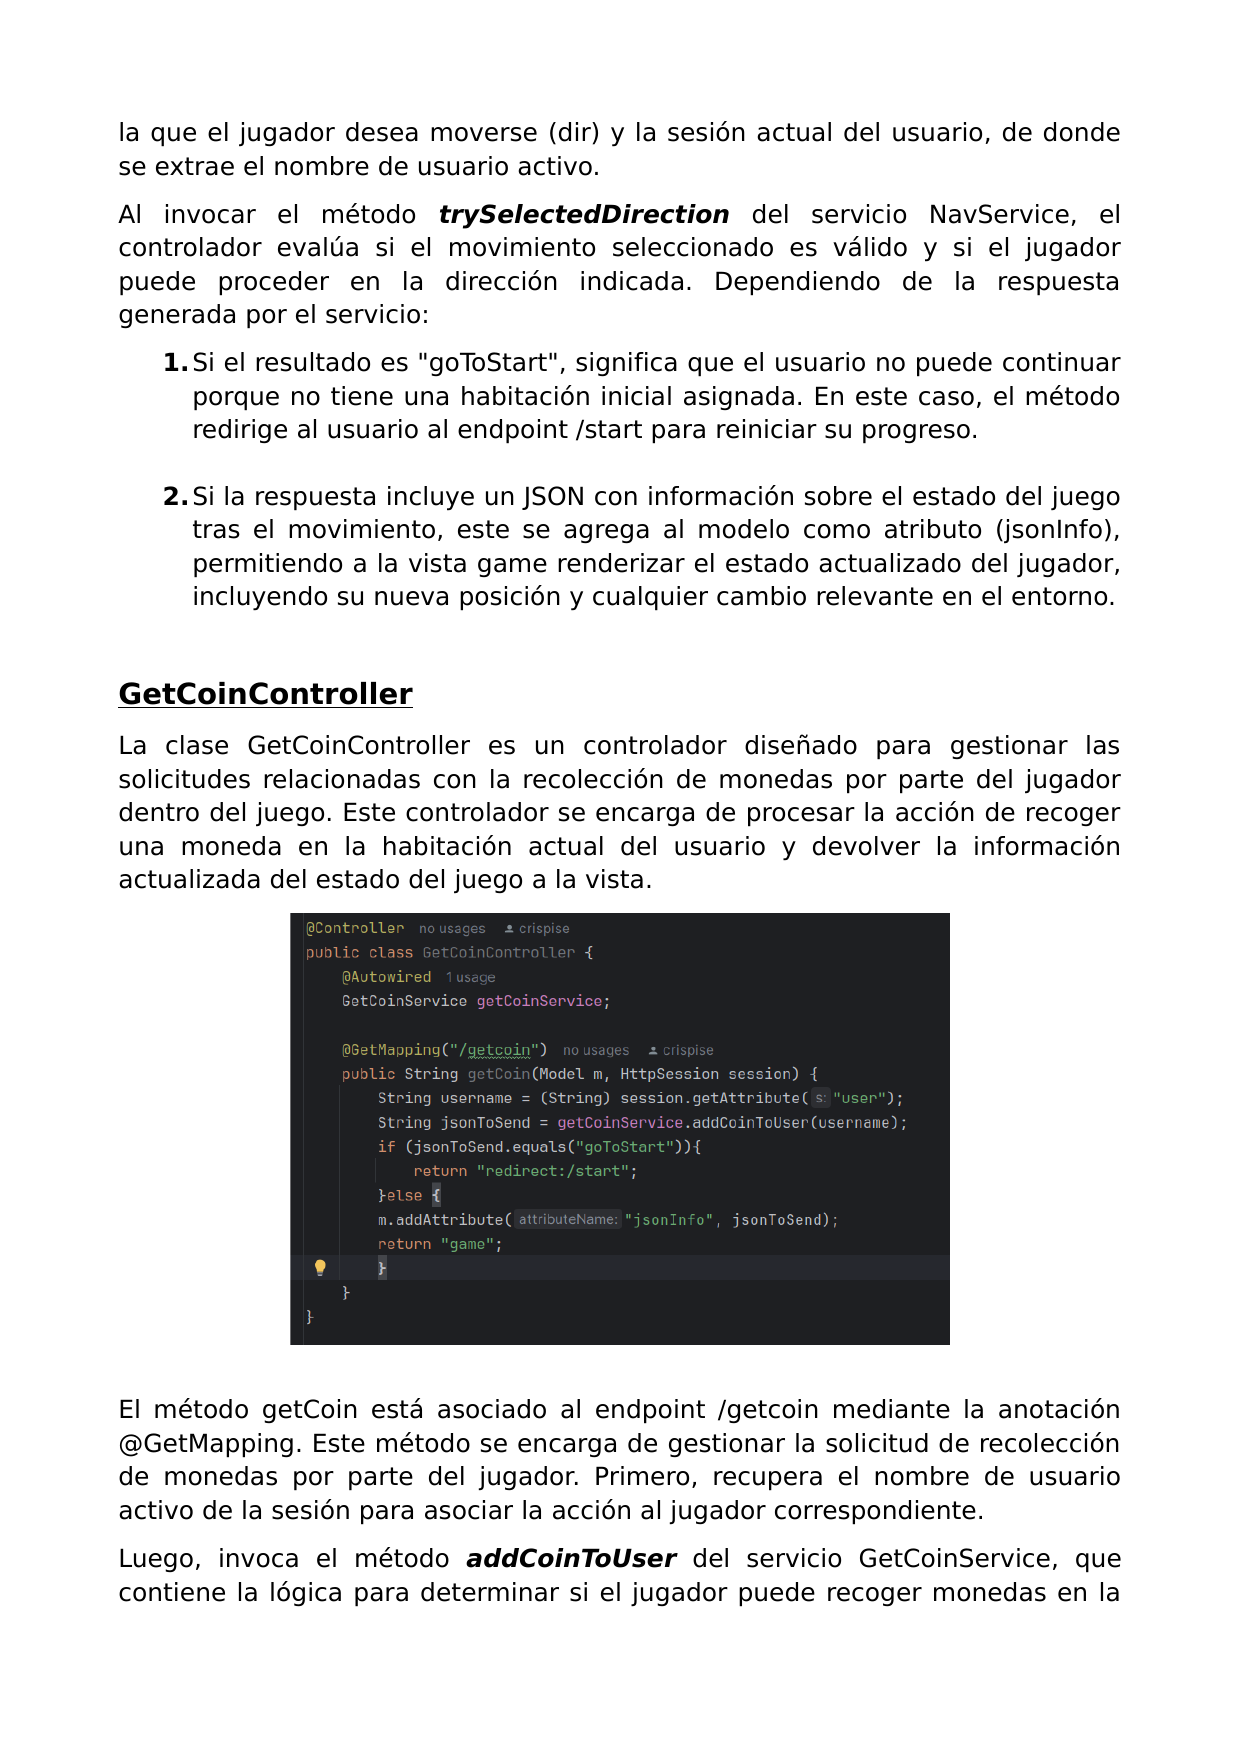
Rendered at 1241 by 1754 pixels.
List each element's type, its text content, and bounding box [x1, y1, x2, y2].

text Luego, invoca el método addCoinToUser del servicio GetCoinService, que contiene la lógica para determinar si el jugador puede recoger monedas en la [118, 1544, 1122, 1607]
text GetCoinController [118, 678, 1122, 712]
text Al invocar el método trySelectedDirection del servicio NavService, el controlador evalúa si el movimiento seleccionado es válido y si el jugador puede proceder en la dirección indicada. Dependiendo de la respuesta generada por el servicio: [118, 200, 1122, 329]
picture [290, 913, 950, 1345]
text La clase GetCoinController es un controlador diseñado para gestionar las solicitudes relacionadas con la recolección de monedas por parte del jugador dentro del juego. Este controlador se encarga de procesar la acción de recoger una moneda en la habitación actual del usuario y devolver la información actualizada del estado del juego a la vista. [118, 731, 1122, 894]
text El método getCoin está asociado al endpoint /getcoin mediante la anotación @GetMapping. Este método se encarga de gestionar la solicitud de recolección de monedas por parte del jugador. Primero, recupera el nombre de usuario activo de la sesión para asociar la acción al jugador correspondiente. [118, 1395, 1122, 1525]
list Si el resultado es "goToStart", significa que el usuario no puede continuar porque no tiene una habitación inicial asignada. En este caso, el método redirige al usuario al endpoint /start para reiniciar su progreso. [162, 348, 1122, 445]
text la que el jugador desea moverse (dir) y la sesión actual del usuario, de donde se extrae el nombre de usuario activo. [118, 118, 1122, 181]
list Si la respuesta incluye un JSON con información sobre el estado del juego tras el movimiento, este se agrega al modelo como atributo (jsonInfo), permitiendo a la vista game renderizar el estado actualizado del jugador, incluyendo su nueva posición y cualquier cambio relevante en el entorno. [162, 482, 1122, 612]
